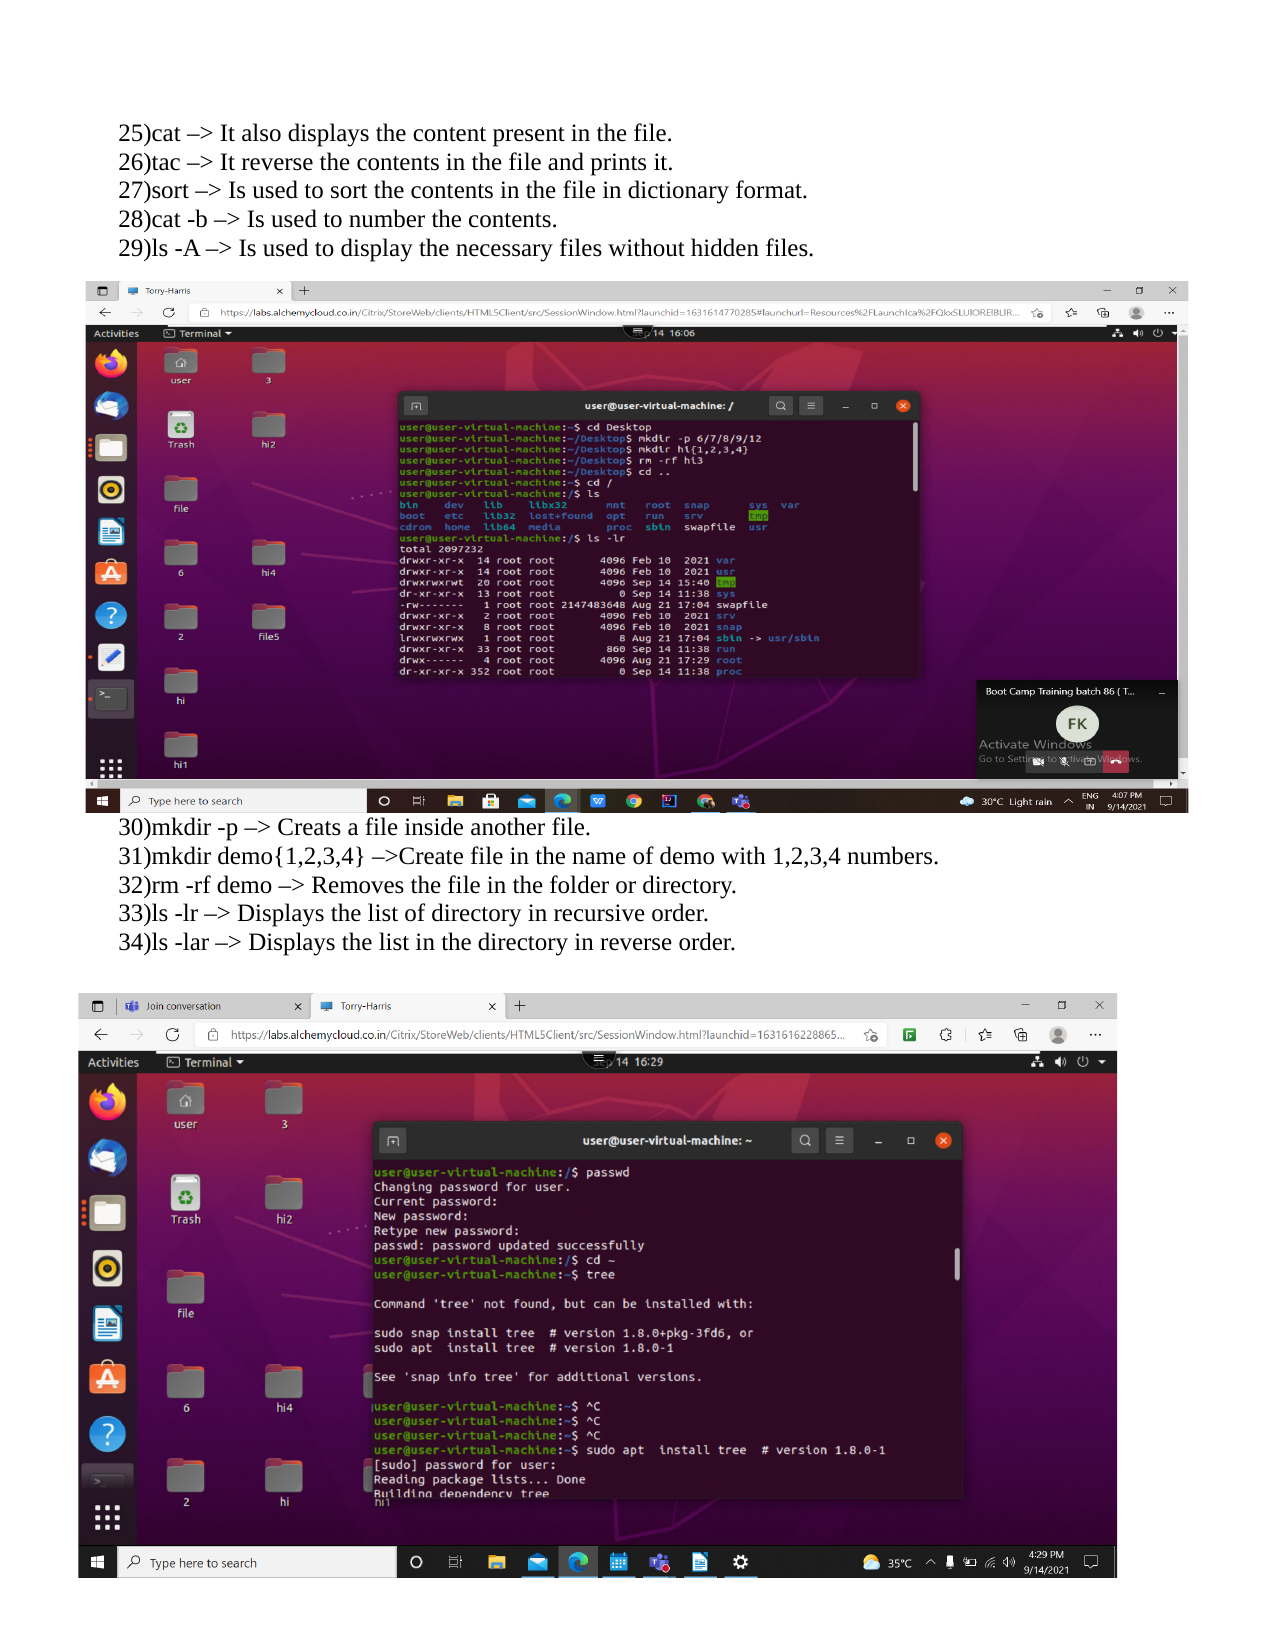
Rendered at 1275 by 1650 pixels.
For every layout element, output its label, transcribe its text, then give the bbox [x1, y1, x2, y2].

text 32)rm -rf demo –> Removes the file in the folder or directory. [118, 870, 1157, 898]
picture [78, 993, 1118, 1578]
text 30)mkdir -p –> Creats a file inside another file. [118, 813, 1157, 841]
text 31)mkdir demo{1,2,3,4} –>Create file in the name of demo with 1,2,3,4 numbers. [118, 841, 1157, 870]
text 27)sort –> Is used to sort the contents in the file in dictionary format. [118, 176, 1157, 204]
text 28)cat -b –> Is used to number the contents. [118, 204, 1157, 233]
text 26)tac –> It reverse the contents in the file and prints it. [118, 147, 1157, 176]
text 25)cat –> It also displays the content present in the file. [118, 118, 1157, 147]
text 29)ls -A –> Is used to display the necessary files without hidden files. [118, 233, 1157, 262]
text 34)ls -lar –> Displays the list in the directory in reverse order. [118, 927, 1157, 956]
text [118, 262, 1157, 281]
picture [85, 281, 1189, 813]
text 33)ls -lr –> Displays the list of directory in recursive order. [118, 898, 1157, 927]
